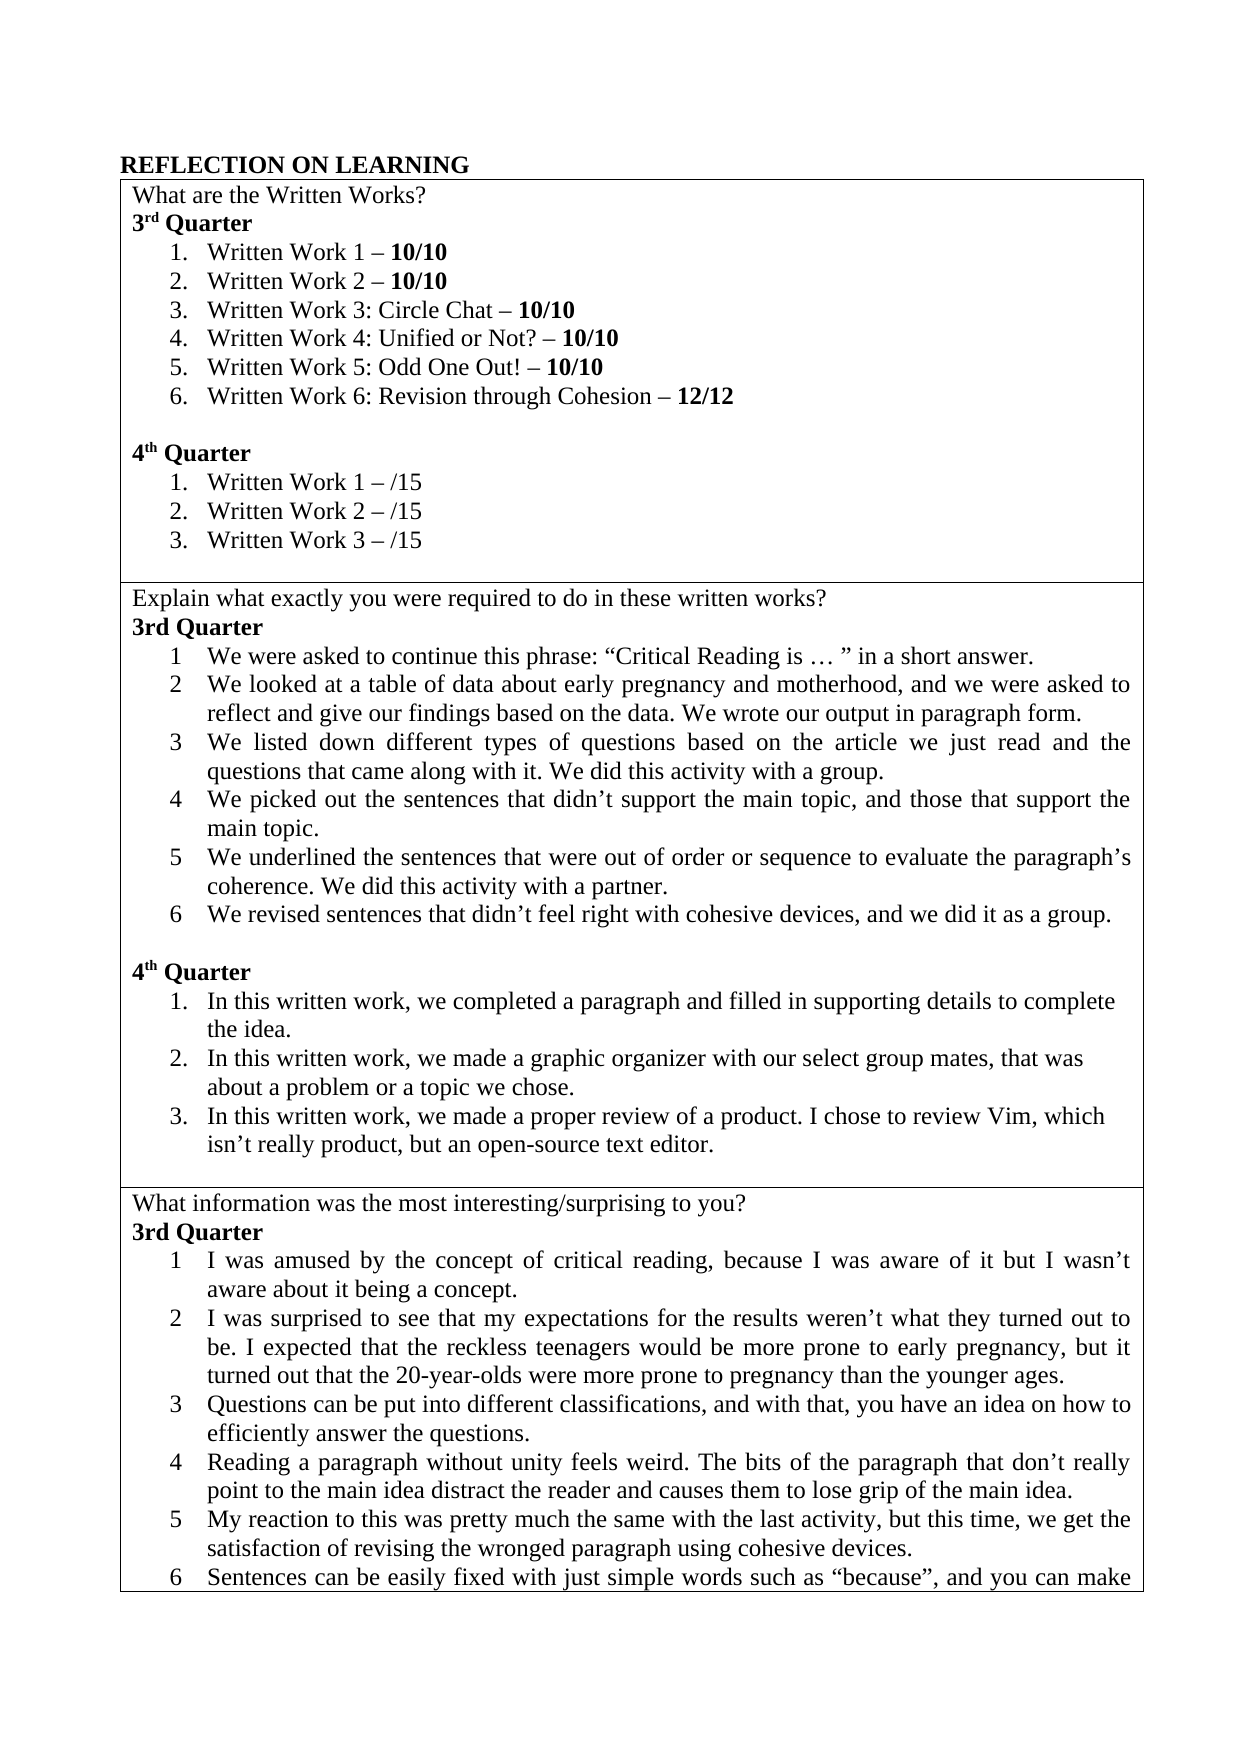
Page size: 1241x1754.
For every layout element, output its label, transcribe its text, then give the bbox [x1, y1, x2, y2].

table_cell What information was the most interesting/surprising to you? 3rd Quarter I was amused by the concept of critical reading, because I was aware of it but I wasn’t aware about it being a concept. I was surprised to see that my expectations for the results weren’t what they turned out to be. I expected that the reckless teenagers would be more prone to early pregnancy, but it turned out that the 20-year-olds were more prone to pregnancy than the younger ages. Questions can be put into different classifications, and with that, you have an idea on how to efficiently answer the questions. Reading a paragraph without unity feels weird. The bits of the paragraph that don’t really point to the main idea distract the reader and causes them to lose grip of the main idea. My reaction to this was pretty much the same with the last activity, but this time, we get the satisfaction of revising the wronged paragraph using cohesive devices. Sentences can be easily fixed with just simple words such as “because”, and you can make [121, 1188, 1143, 1591]
table_cell Explain what exactly you were required to do in these written works? 3rd Quarter We were asked to continue this phrase: “Critical Reading is … ” in a short answer. We looked at a table of data about early pregnancy and motherhood, and we were asked to reflect and give our findings based on the data. We wrote our output in paragraph form. We listed down different types of questions based on the article we just read and the questions that came along with it. We did this activity with a group. We picked out the sentences that didn’t support the main topic, and those that support the main topic. We underlined the sentences that were out of order or sequence to evaluate the paragraph’s coherence. We did this activity with a partner. We revised sentences that didn’t feel right with cohesive devices, and we did it as a group. 4th Quarter In this written work, we completed a paragraph and filled in supporting details to complete the idea. In this written work, we made a graphic organizer with our select group mates, that was about a problem or a topic we chose. In this written work, we made a proper review of a product. I chose to review Vim, which isn’t really product, but an open-source text editor. [121, 583, 1143, 1187]
table_header What are the Written Works? 3rd Quarter Written Work 1 – 10/10 Written Work 2 – 10/10 Written Work 3: Circle Chat – 10/10 Written Work 4: Unified or Not? – 10/10 Written Work 5: Odd One Out! – 10/10 Written Work 6: Revision through Cohesion – 12/12 4th Quarter Written Work 1 – /15 Written Work 2 – /15 Written Work 3 – /15 [121, 180, 1143, 582]
text REFLECTION ON LEARNING [120, 150, 1120, 179]
